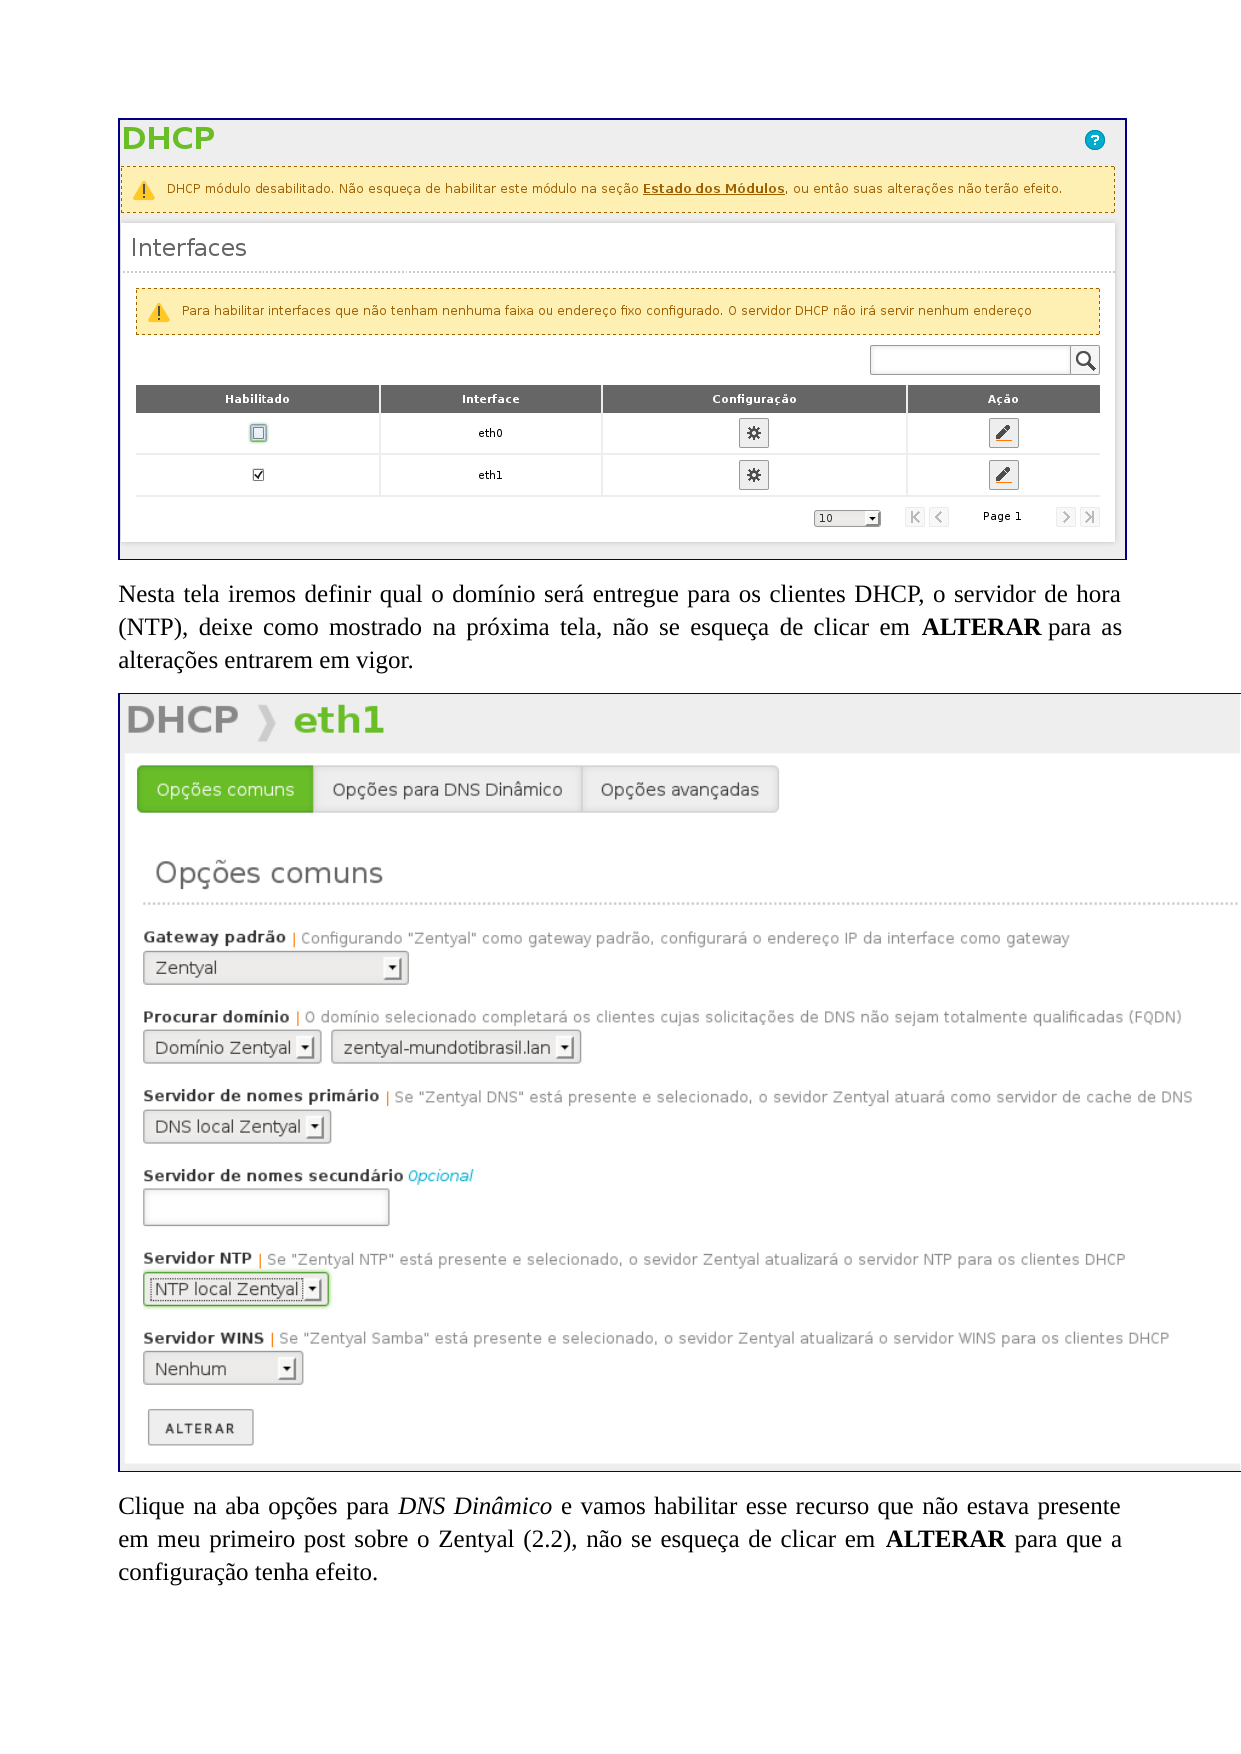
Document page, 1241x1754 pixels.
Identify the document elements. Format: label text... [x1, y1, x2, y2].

text Clique na aba opções para DNS Dinâmico e vamos habilitar esse recurso que não estava presente em meu primeiro post sobre o Zentyal (2.2), não se esqueça de clicar em ALTERAR para que a configuração tenha efeito. [118, 1491, 1122, 1586]
picture [120, 694, 1241, 1471]
text Nesta tela iremos definir qual o domínio será entregue para os clientes DHCP, o servidor de hora (NTP), deixe como mostrado na próxima tela, não se esqueça de clicar em ALTERAR para as alterações entrarem em vigor. [118, 579, 1122, 674]
picture [120, 120, 1125, 559]
